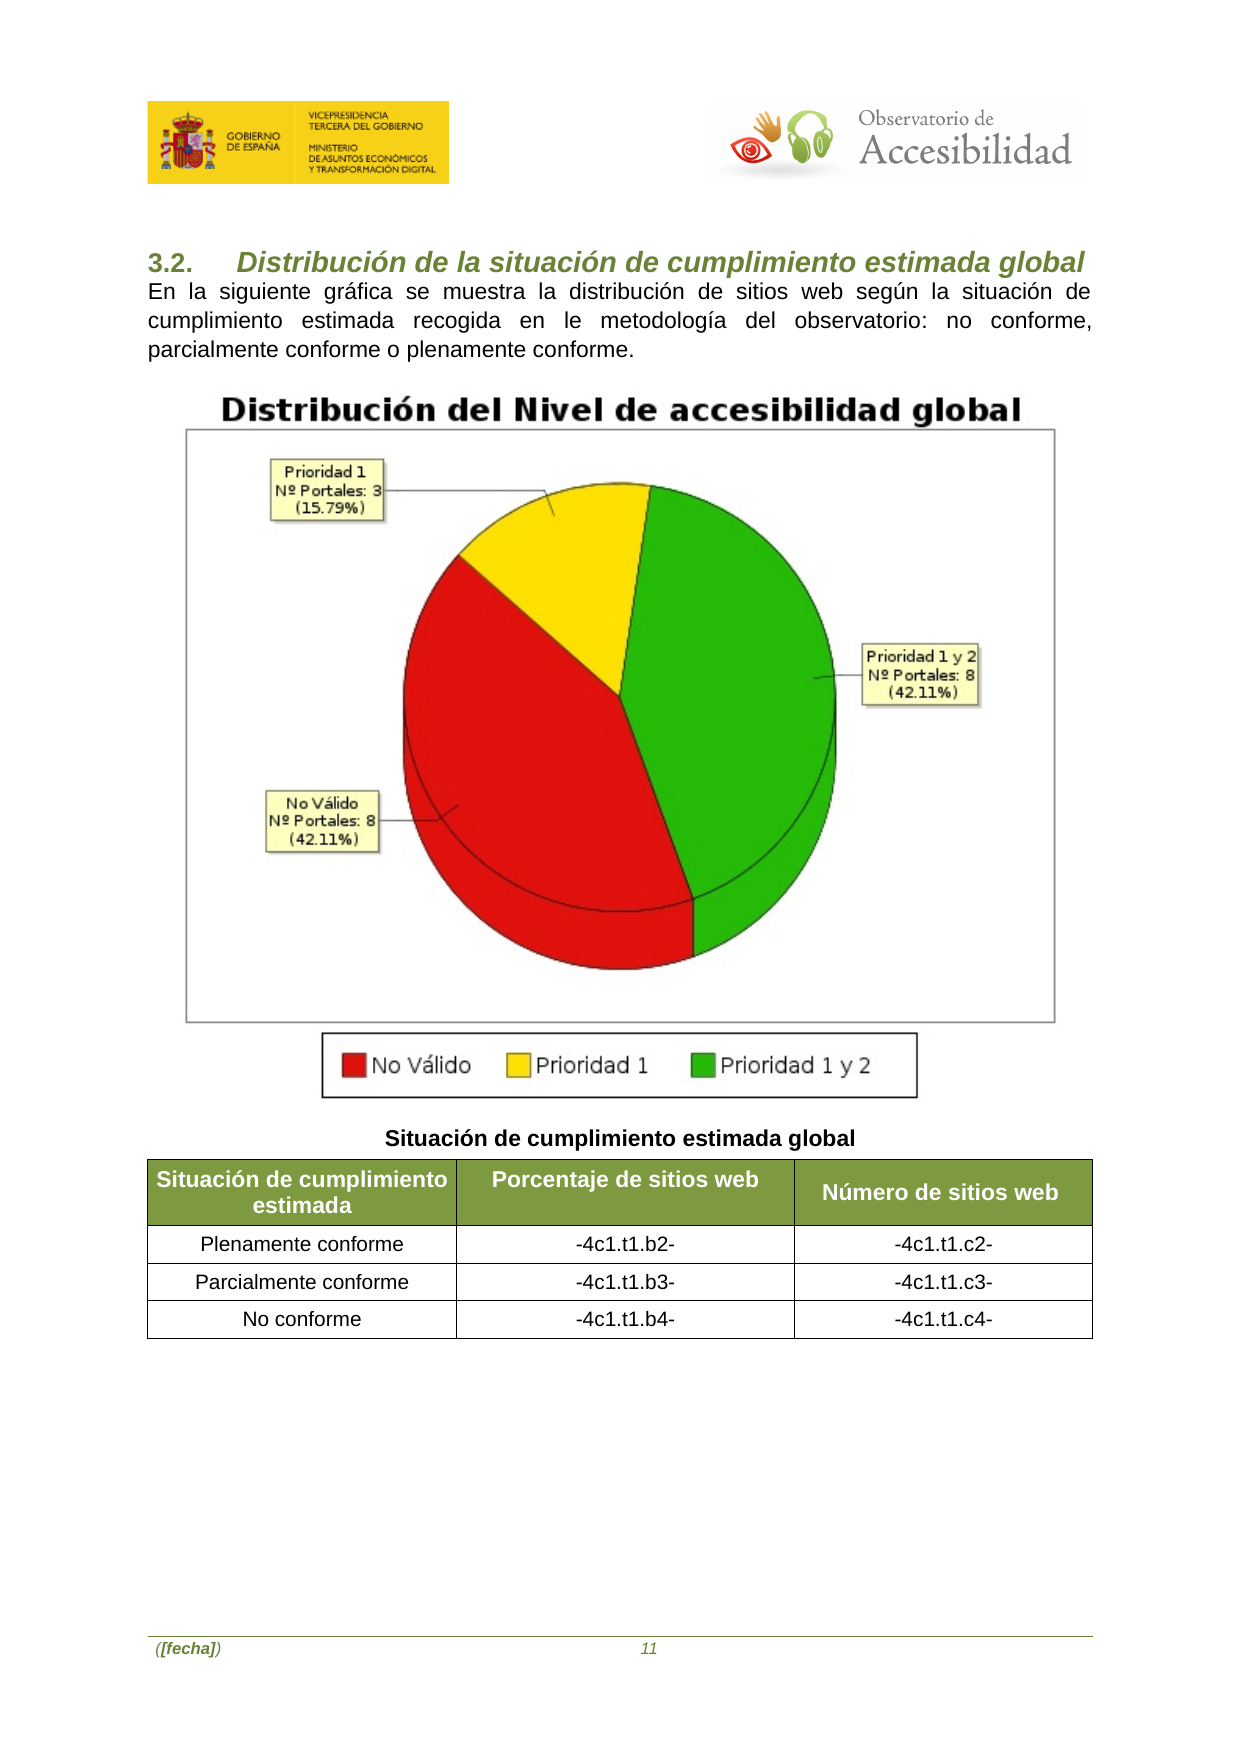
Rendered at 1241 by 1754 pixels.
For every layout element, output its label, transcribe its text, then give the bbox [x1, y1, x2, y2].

subtitle Distribución de la situación de cumplimiento estimada global [148, 245, 1092, 278]
table_header Porcentaje de sitios web [457, 1160, 794, 1225]
table_cell No conforme [148, 1301, 456, 1337]
table_cell -4c1.t1.b3- [457, 1264, 794, 1300]
picture [710, 101, 1086, 184]
table_header Número de sitios web [795, 1160, 1092, 1225]
text En la siguiente gráfica se muestra la distribución de sitios web según la situación de cumplimiento estimada recogida en le metodología del observatorio: no conforme, parcialmente conforme o plenamente conforme. [148, 278, 1092, 362]
table_cell -4c1.t1.b4- [457, 1301, 794, 1337]
picture [178, 390, 1062, 1100]
table_header Situación de cumplimiento estimada [148, 1160, 456, 1225]
table_cell -4c1.t1.c4- [795, 1301, 1092, 1337]
table_cell Plenamente conforme [148, 1226, 456, 1262]
table_cell -4c1.t1.b2- [457, 1226, 794, 1262]
table_cell Parcialmente conforme [148, 1264, 456, 1300]
table_cell -4c1.t1.c2- [795, 1226, 1092, 1262]
text Situación de cumplimiento estimada global [148, 1124, 1092, 1151]
picture [147, 101, 450, 184]
table_cell -4c1.t1.c3- [795, 1264, 1092, 1300]
